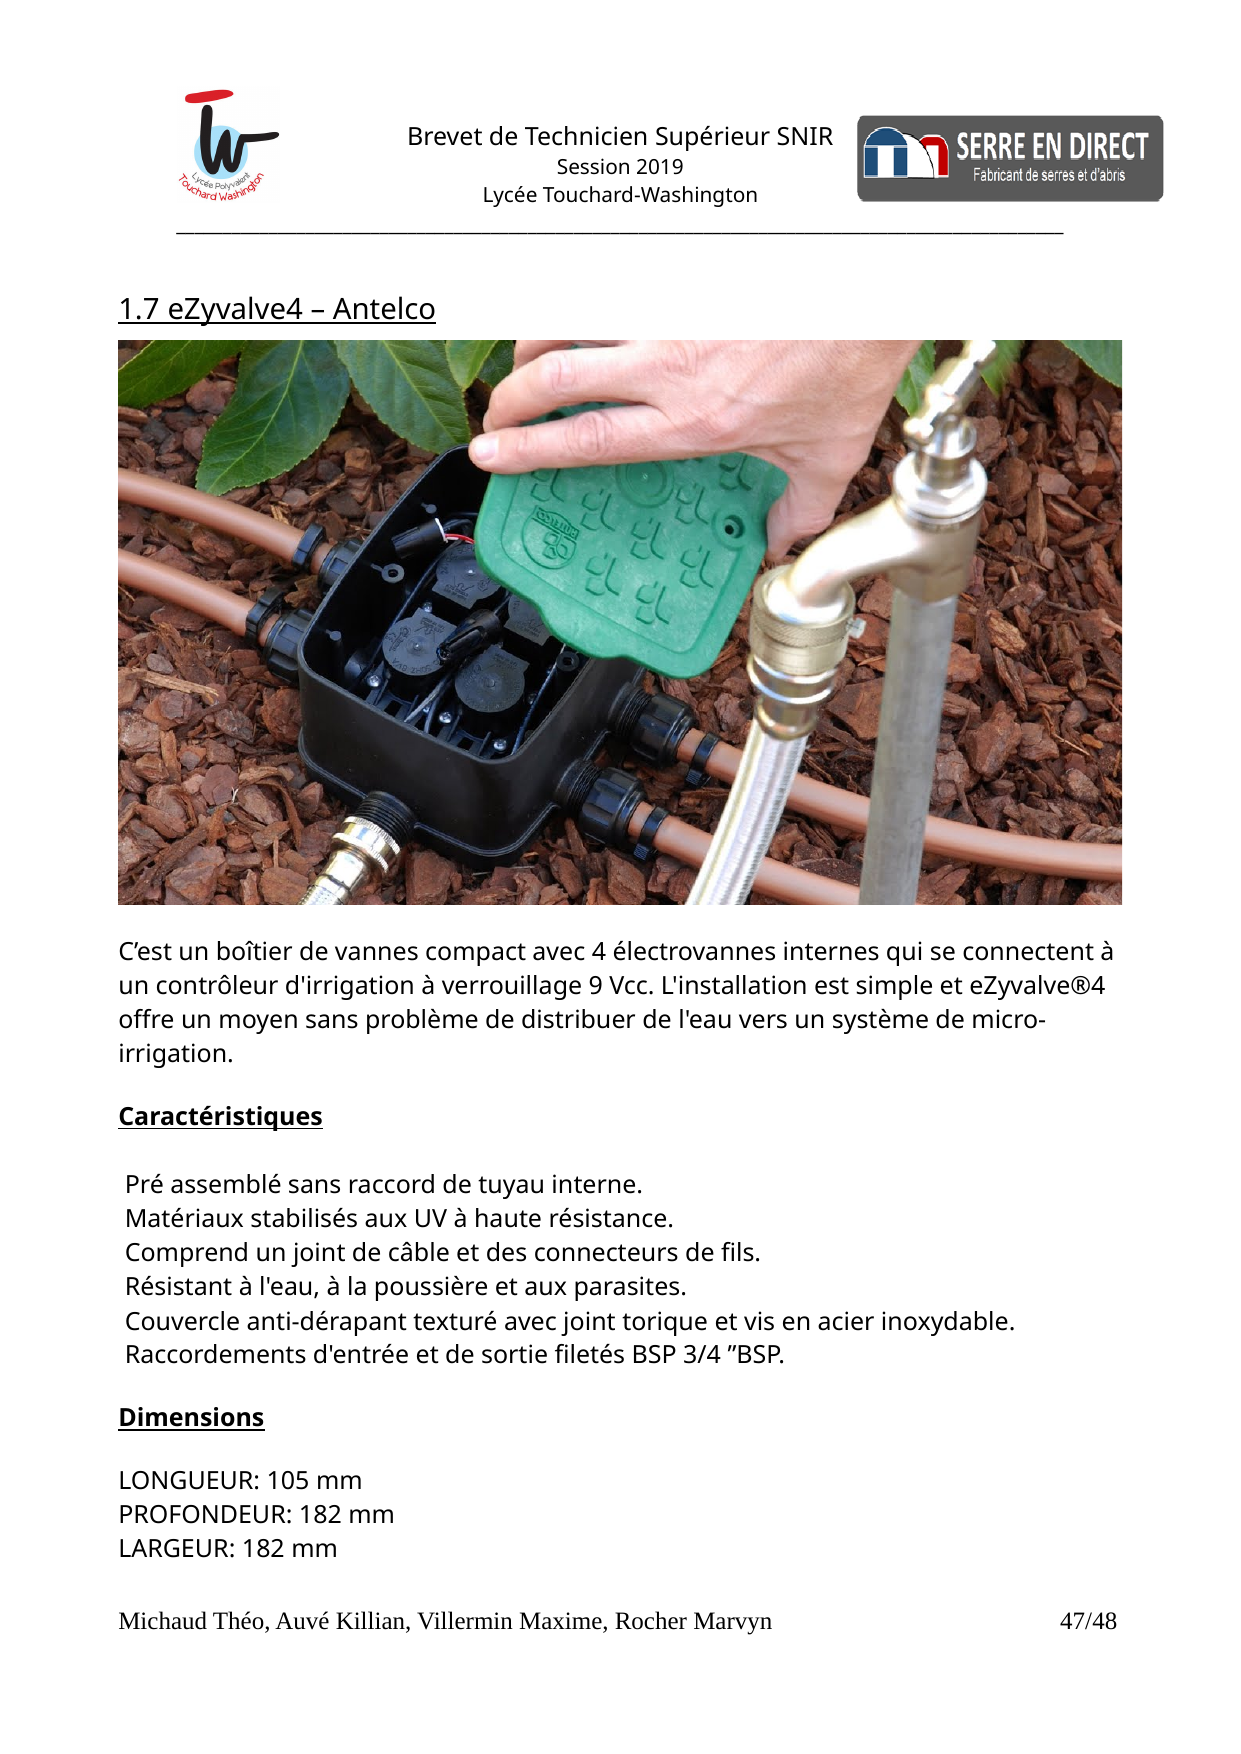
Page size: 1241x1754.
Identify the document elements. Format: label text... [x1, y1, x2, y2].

text C’est un boîtier de vannes compact avec 4 électrovannes internes qui se connectent à un contrôleur d'irrigation à verrouillage 9 Vcc. L'installation est simple et eZyvalve®4 offre un moyen sans problème de distribuer de l'eau vers un système de micro-irrigation. [118, 934, 1122, 1070]
text Dimensions [118, 1400, 1122, 1434]
picture [852, 113, 1167, 206]
picture [118, 340, 1123, 905]
subtitle 1.7 eZyvalve4 – Antelco [118, 288, 1122, 328]
text Caractéristiques Pré assemblé sans raccord de tuyau interne. Matériaux stabilisés aux UV à haute résistance. Comprend un joint de câble et des connecteurs de fils. Résistant à l'eau, à la poussière et aux parasites. Couvercle anti-dérapant texturé avec joint torique et vis en acier inoxydable. Raccordements d'entrée et de sortie filetés BSP 3/4 ”BSP. [118, 1099, 1122, 1371]
picture [176, 86, 281, 203]
text LONGUEUR: 105 mm PROFONDEUR: 182 mm LARGEUR: 182 mm [118, 1463, 1122, 1565]
